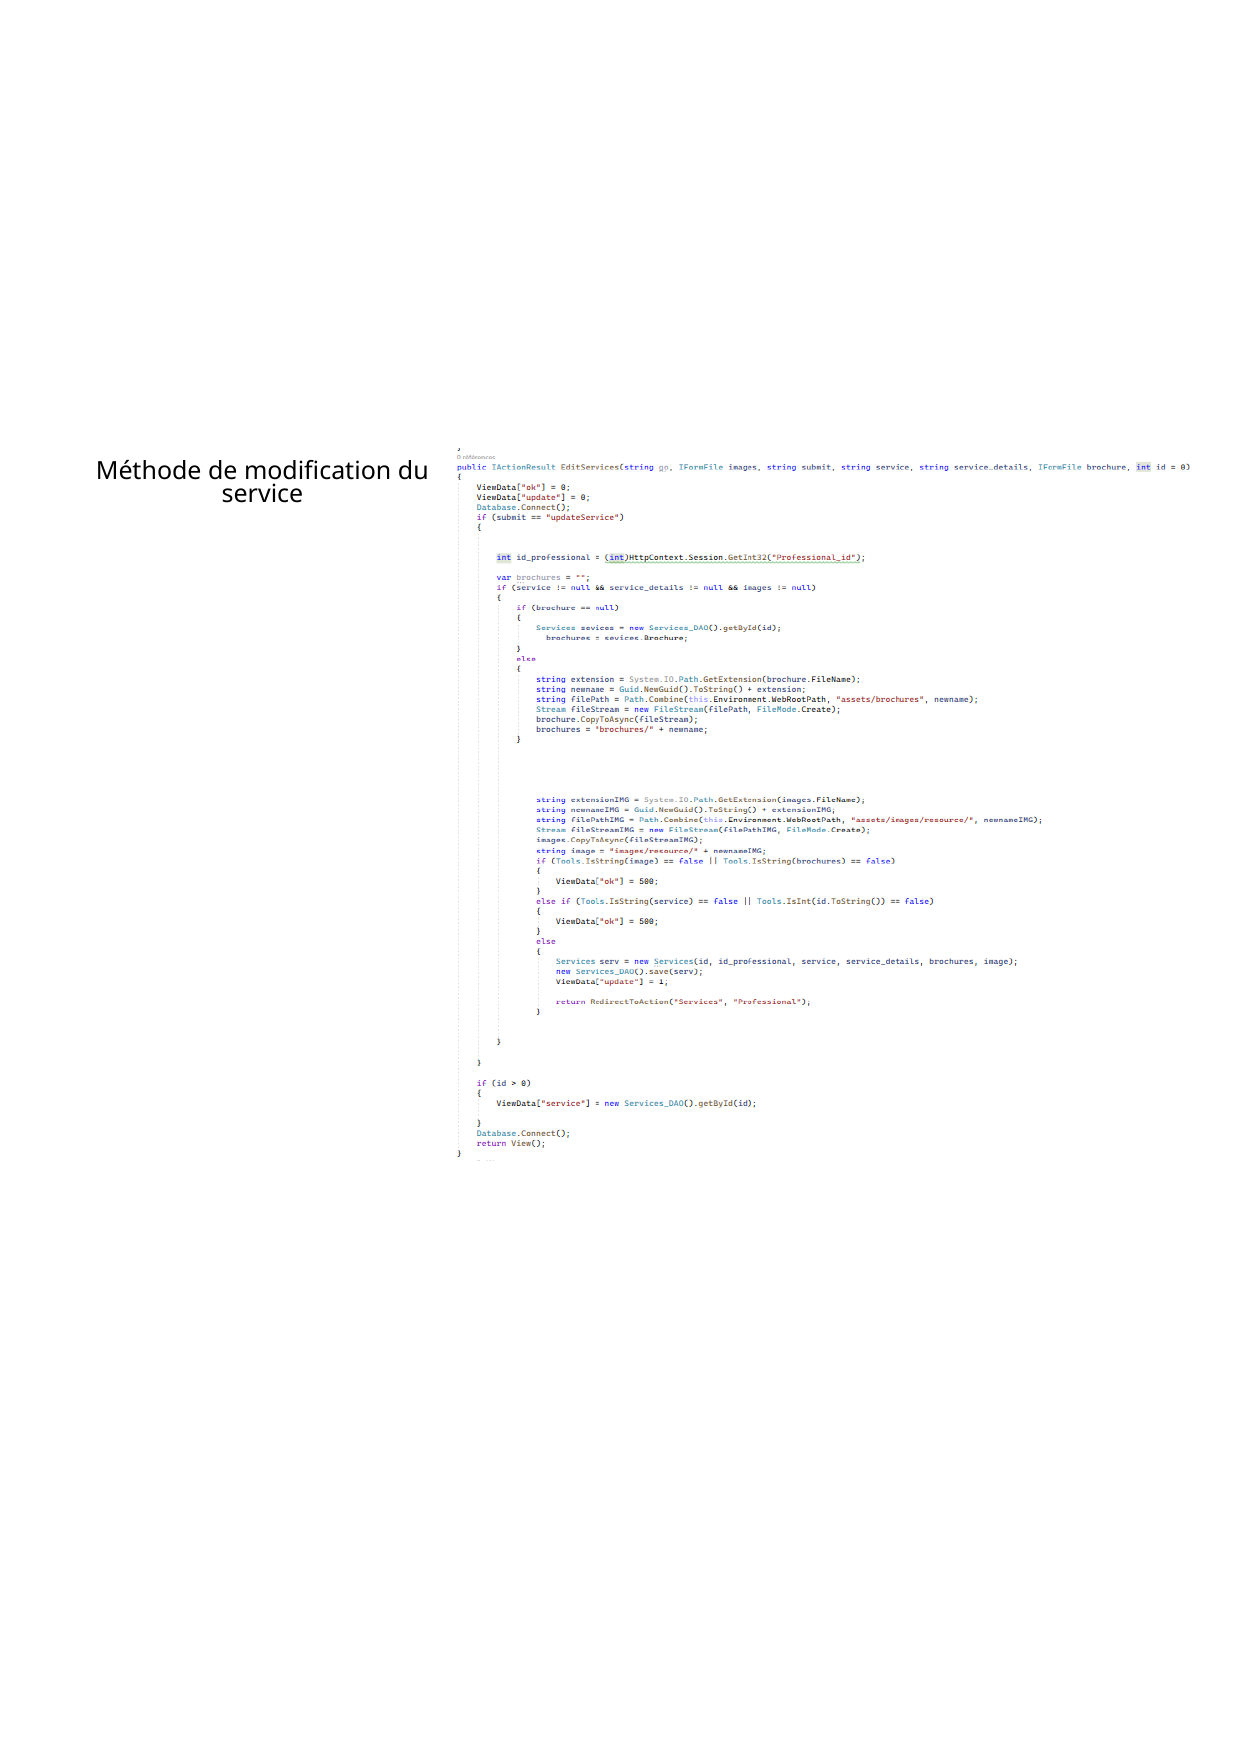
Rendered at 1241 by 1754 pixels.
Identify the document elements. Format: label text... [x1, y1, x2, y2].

text Méthode de modification du service [79, 459, 445, 510]
